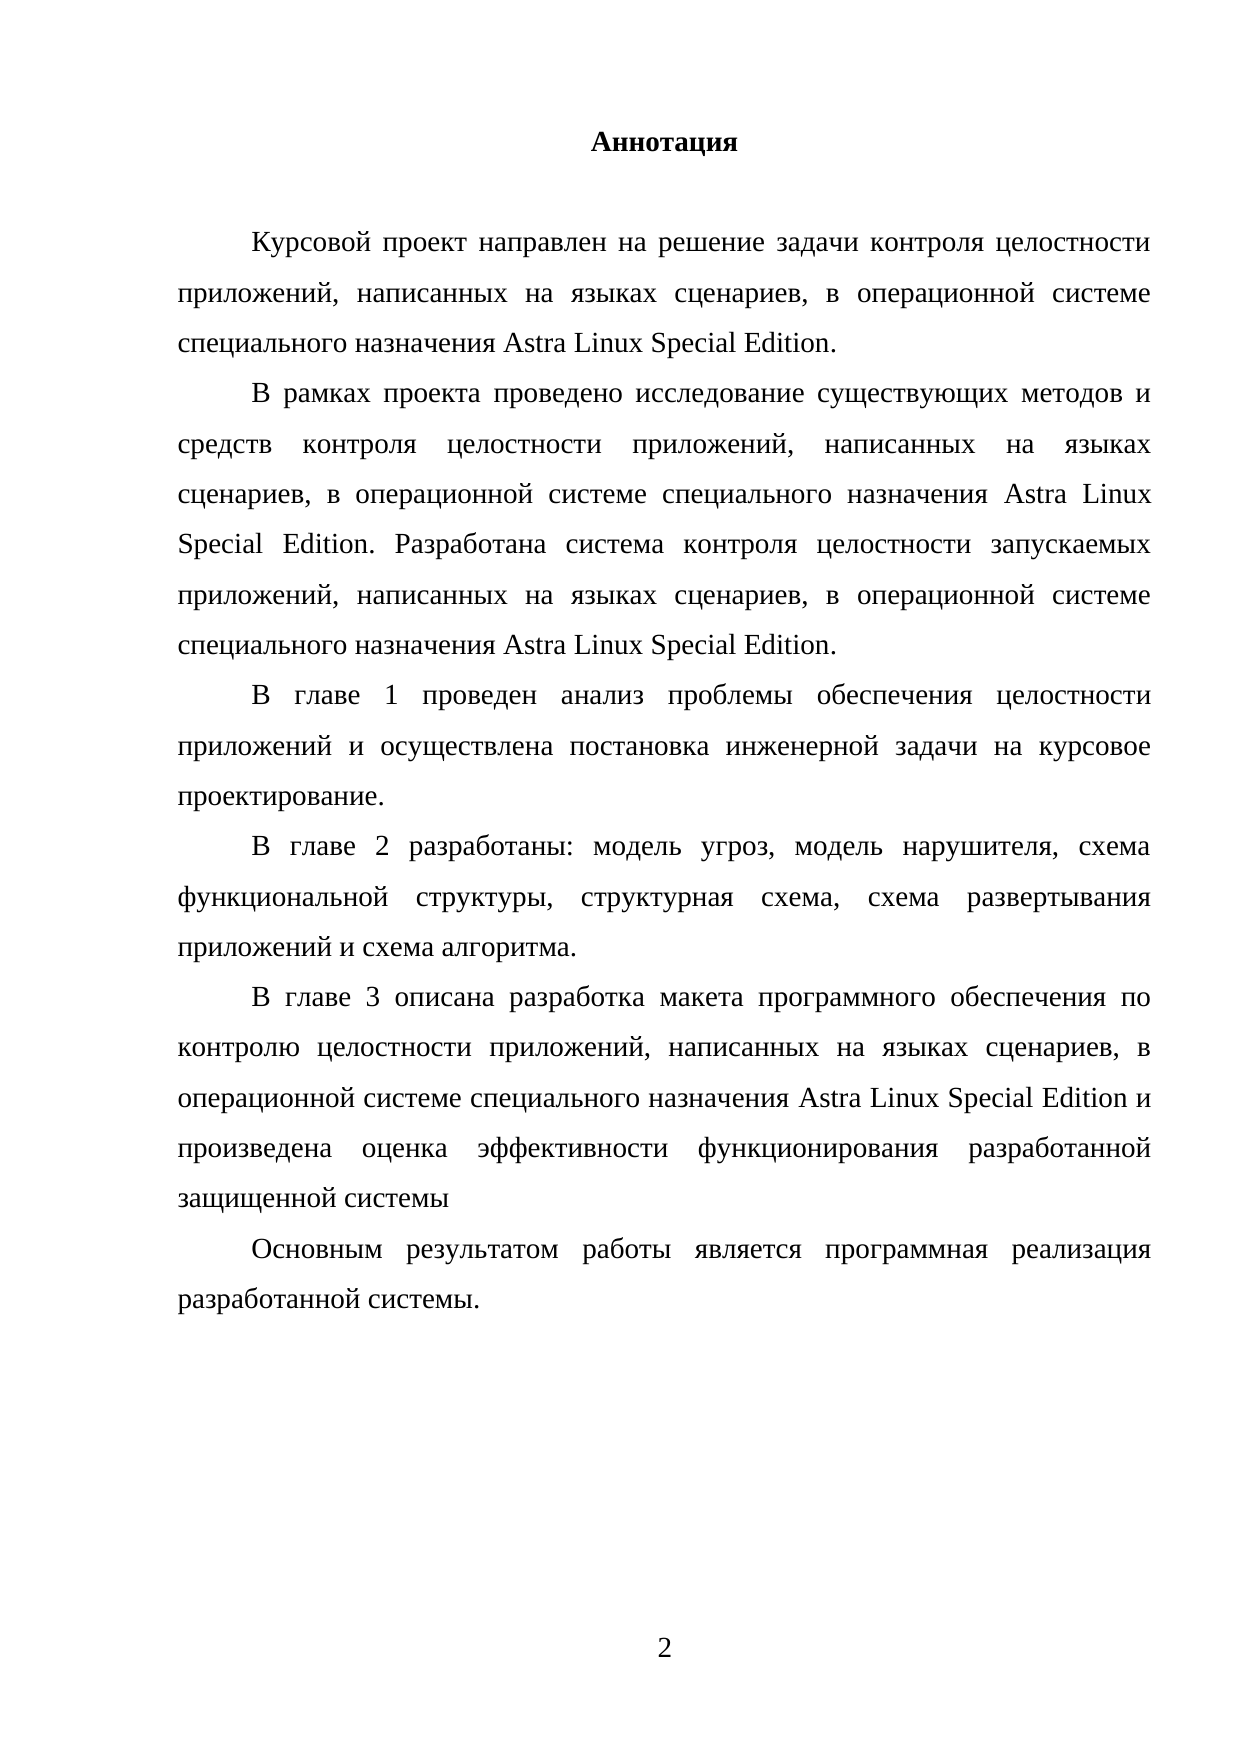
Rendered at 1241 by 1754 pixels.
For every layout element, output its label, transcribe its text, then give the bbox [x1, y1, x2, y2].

text В главе 1 проведен анализ проблемы обеспечения целостности приложений и осуществлена постановка инженерной задачи на курсовое проектирование. [177, 677, 1152, 812]
text В главе 2 разработаны: модель угроз, модель нарушителя, схема функциональной структуры, структурная схема, схема развертывания приложений и схема алгоритма. [177, 828, 1152, 962]
subtitle Аннотация [177, 124, 1152, 157]
text Основным результатом работы является программная реализация разработанной системы. [177, 1231, 1152, 1315]
text Курсовой проект направлен на решение задачи контроля целостности приложений, написанных на языках сценариев, в операционной системе специального назначения Astra Linux Special Edition. [177, 224, 1152, 359]
text В рамках проекта проведено исследование существующих методов и средств контроля целостности приложений, написанных на языках сценариев, в операционной системе специального назначения Astra Linux Special Edition. Разработана система контроля целостности запускаемых приложений, написанных на языках сценариев, в операционной системе специального назначения Astra Linux Special Edition. [177, 376, 1152, 661]
text В главе 3 описана разработка макета программного обеспечения по контролю целостности приложений, написанных на языках сценариев, в операционной системе специального назначения Astra Linux Special Edition и произведена оценка эффективности функционирования разработанной защищенной системы [177, 979, 1152, 1214]
